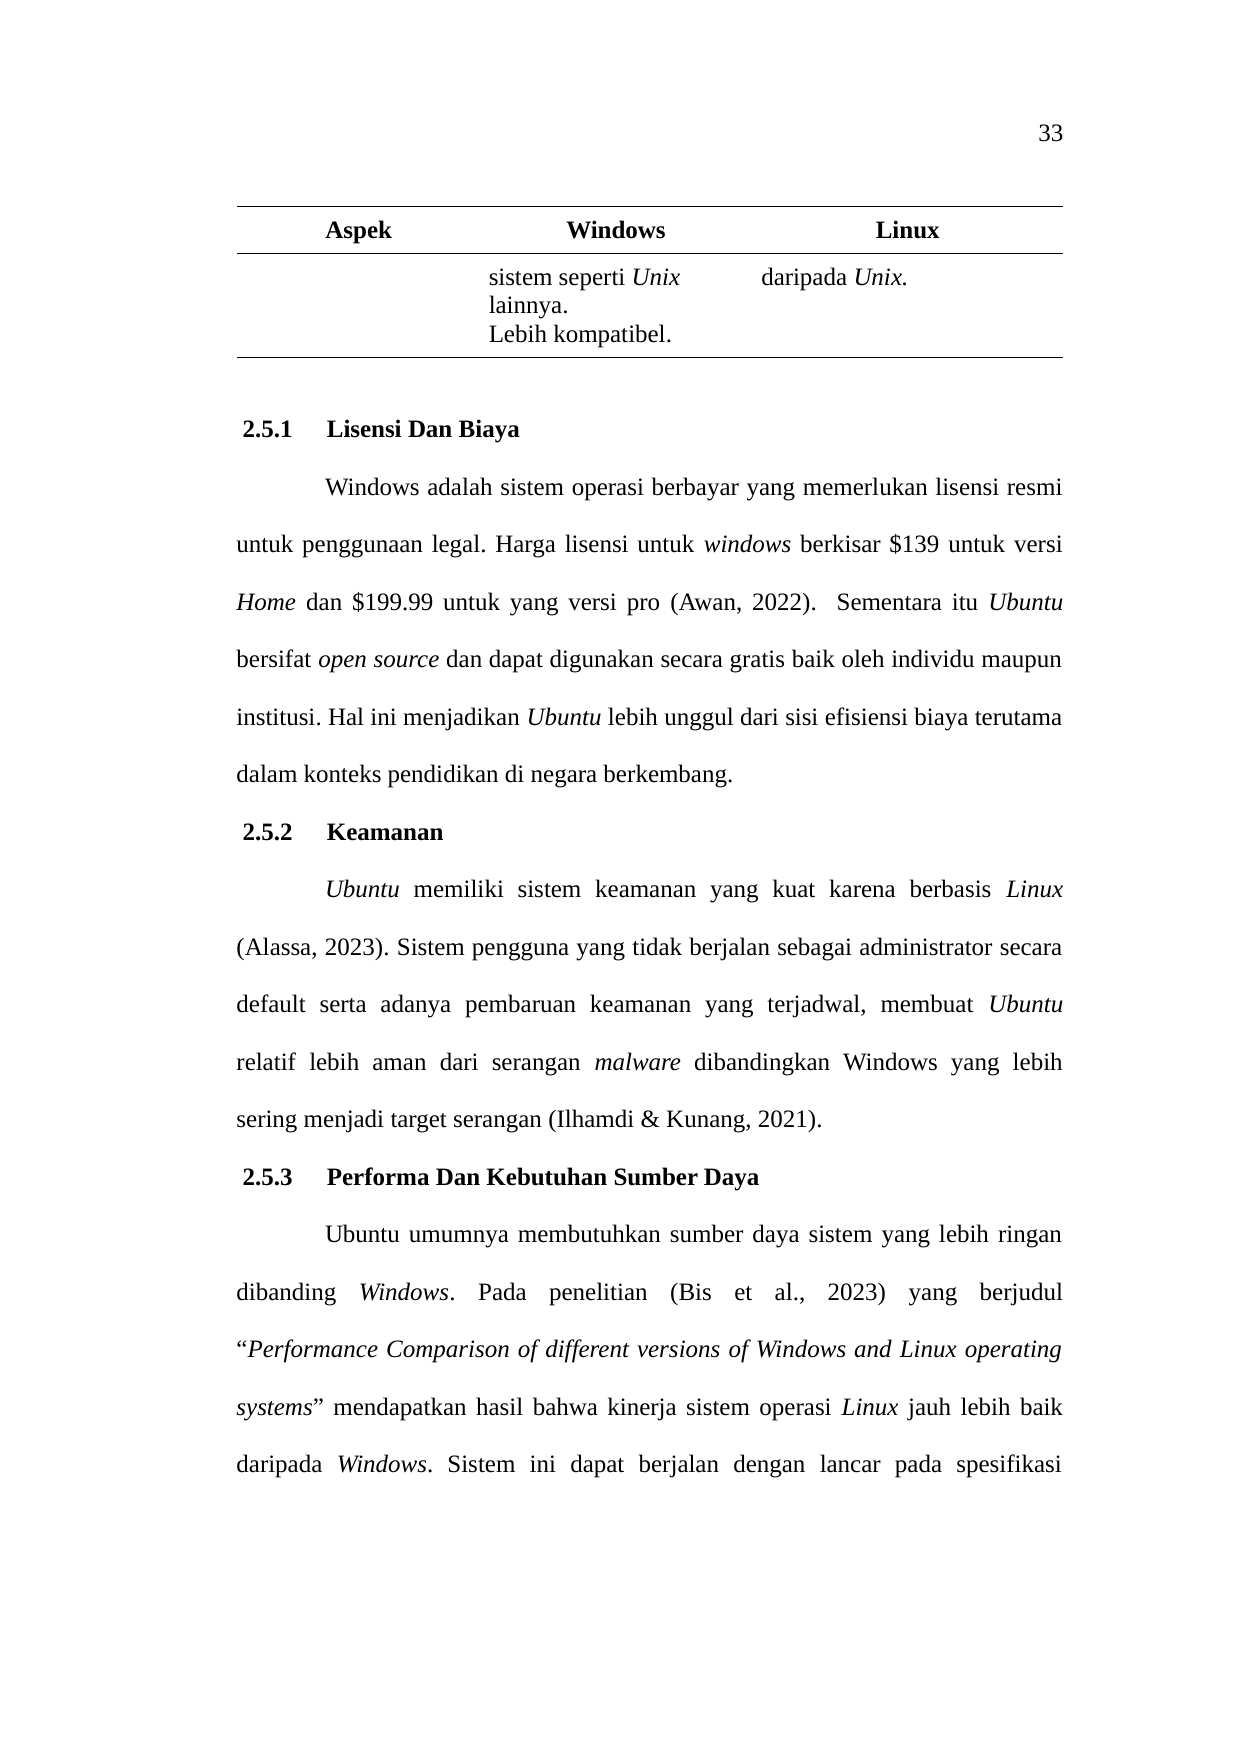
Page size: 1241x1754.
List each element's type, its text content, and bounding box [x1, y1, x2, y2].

table_cell sistem seperti Unix lainnya. Lebih kompatibel. [480, 254, 752, 357]
text Windows adalah sistem operasi berbayar yang memerlukan lisensi resmi untuk penggunaan legal. Harga lisensi untuk windows berkisar $139 untuk versi Home dan $199.99 untuk yang versi pro (Awan, 2022). Sementara itu Ubuntu bersifat open source dan dapat digunakan secara gratis baik oleh individu maupun institusi. Hal ini menjadikan Ubuntu lebih unggul dari sisi efisiensi biaya terutama dalam konteks pendidikan di negara berkembang. [236, 472, 1063, 788]
subtitle Keamanan [236, 817, 1063, 846]
subtitle Lisensi dan Biaya [236, 414, 1063, 443]
table_header Aspek [237, 207, 479, 253]
table_cell daripada Unix. [752, 254, 1063, 357]
text Ubuntu memiliki sistem keamanan yang kuat karena berbasis Linux (Alassa, 2023)⁠. Sistem pengguna yang tidak berjalan sebagai administrator secara default serta adanya pembaruan keamanan yang terjadwal, membuat Ubuntu relatif lebih aman dari serangan malware dibandingkan Windows yang lebih sering menjadi target serangan (Ilhamdi & Kunang, 2021). [236, 874, 1063, 1133]
table_header Windows [480, 207, 752, 253]
text Ubuntu umumnya membutuhkan sumber daya sistem yang lebih ringan dibanding Windows. Pada penelitian (Bis et al., 2023)⁠ yang berjudul “Performance Comparison of different versions of Windows and Linux operating systems” mendapatkan hasil bahwa kinerja sistem operasi Linux jauh lebih baik daripada Windows. Sistem ini dapat berjalan dengan lancar pada spesifikasi [236, 1219, 1063, 1478]
table_cell [237, 254, 479, 357]
subtitle Performa dan Kebutuhan Sumber Daya [236, 1162, 1063, 1191]
table_header Linux [752, 207, 1063, 253]
